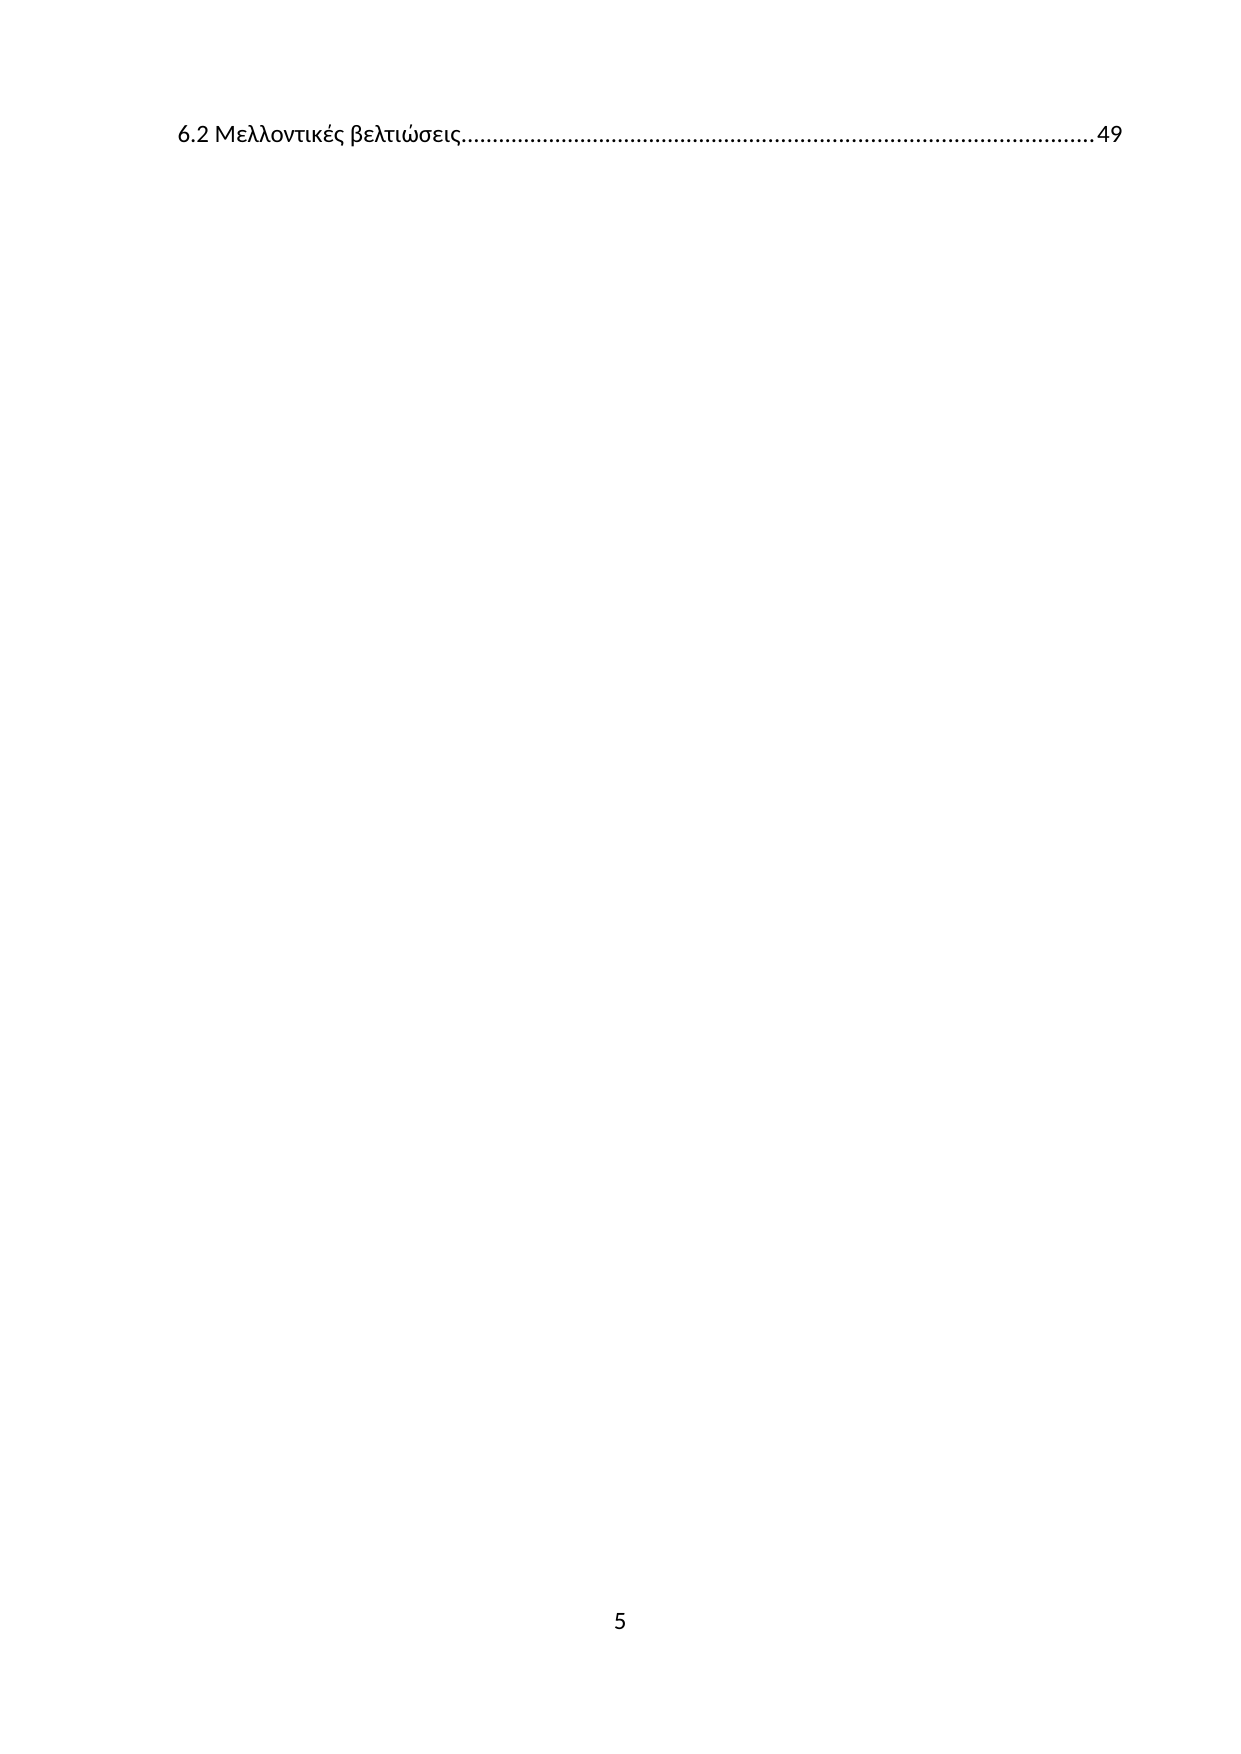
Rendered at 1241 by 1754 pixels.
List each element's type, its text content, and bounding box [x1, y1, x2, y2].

text 6.2 Μελλοντικές βελτιώσεις 49 [177, 118, 1122, 149]
